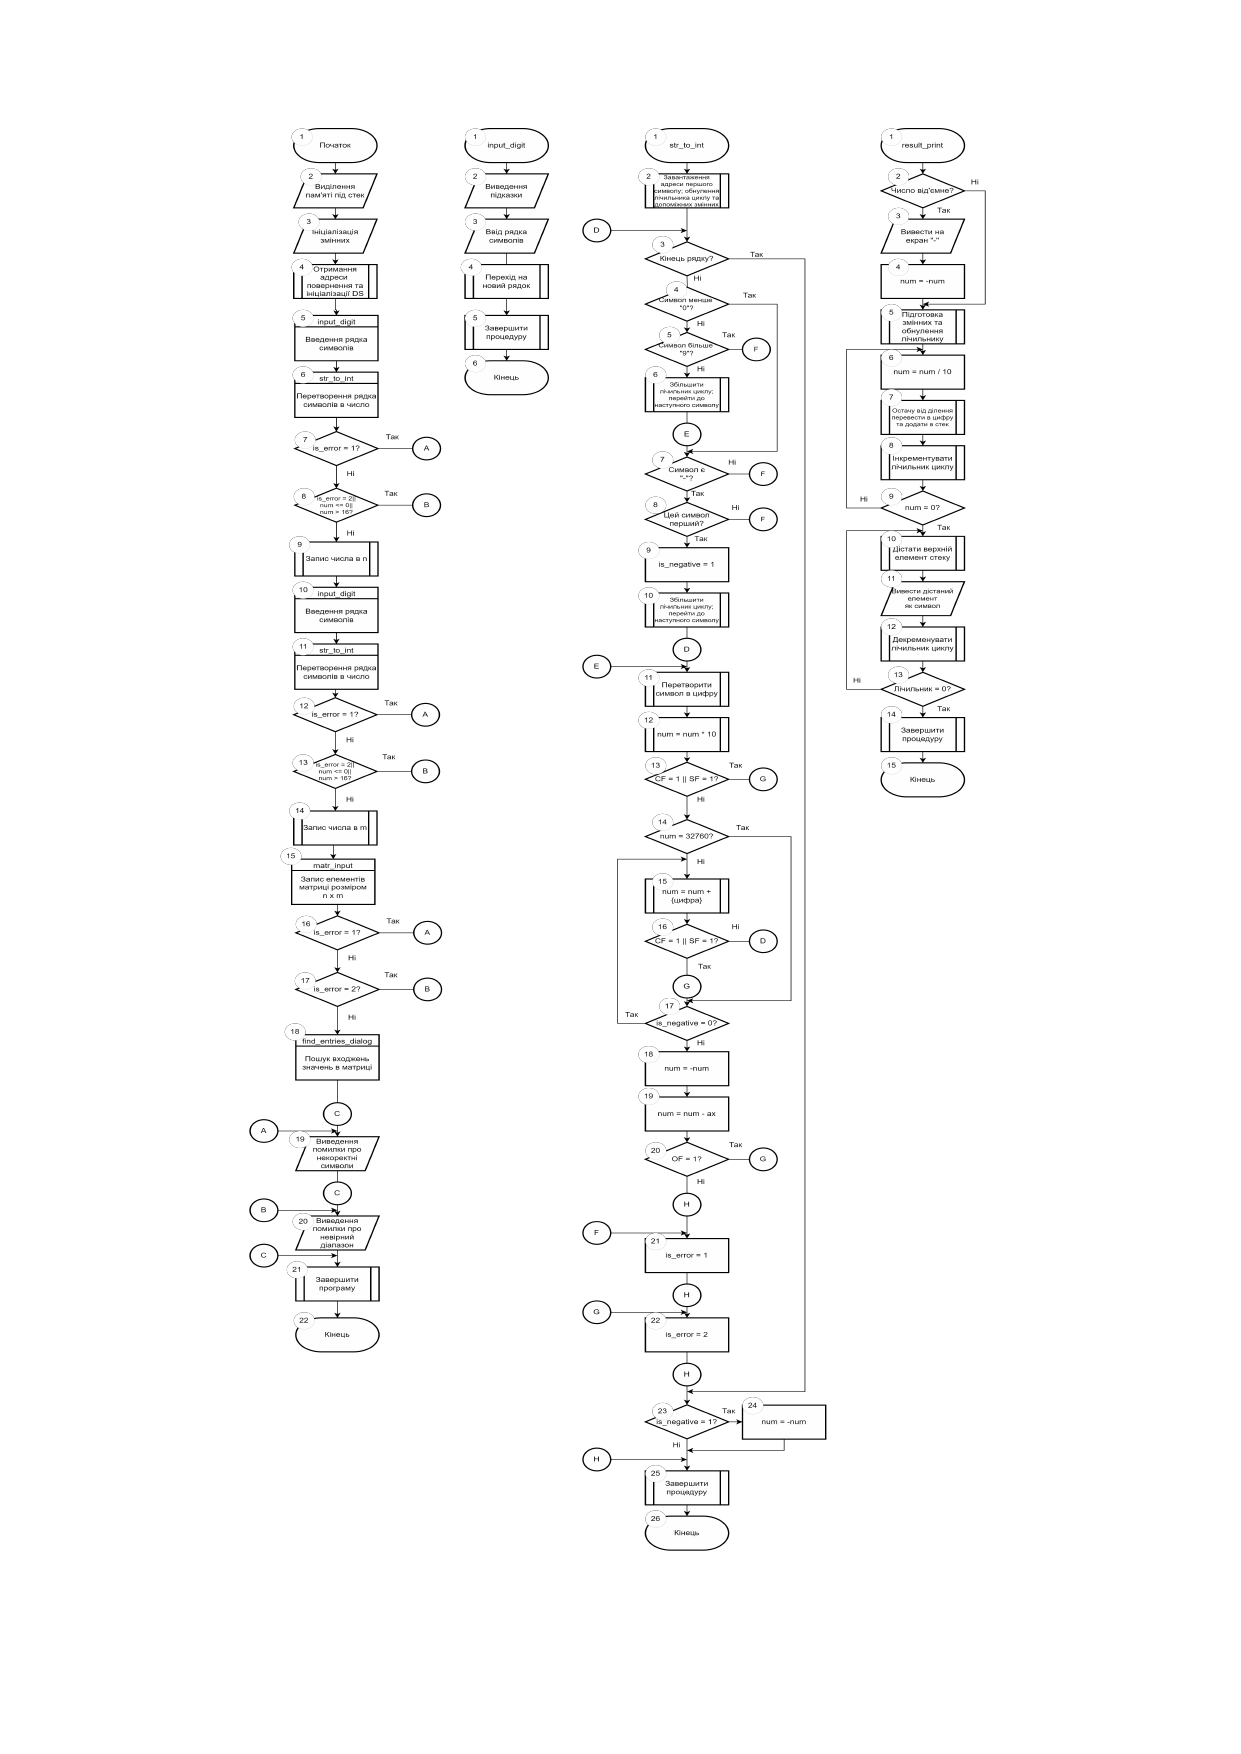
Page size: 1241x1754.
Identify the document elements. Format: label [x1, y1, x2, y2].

picture [242, 122, 998, 1556]
